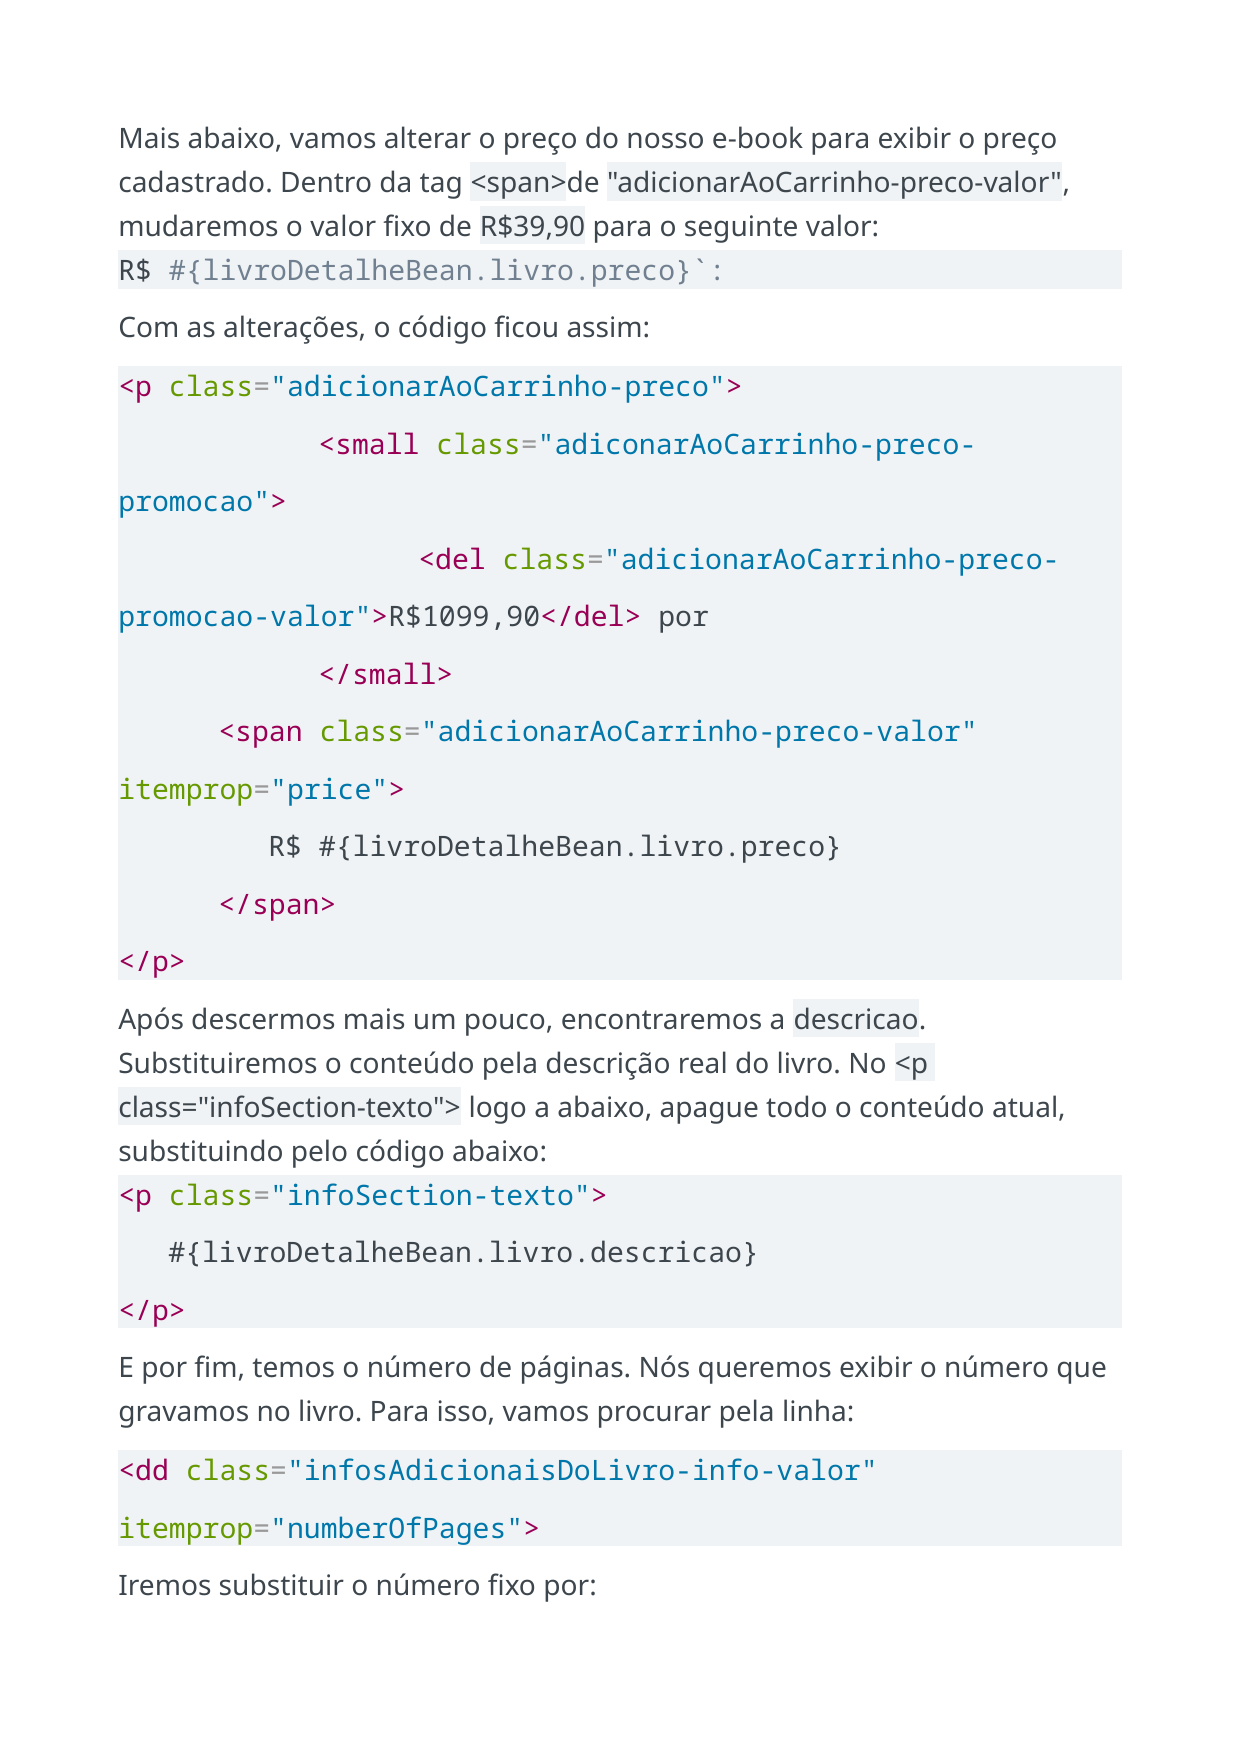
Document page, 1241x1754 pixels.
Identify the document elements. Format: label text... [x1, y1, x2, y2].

text R$ #{livroDetalheBean.livro.preco}`: [118, 250, 1122, 289]
text <p class="adicionarAoCarrinho-preco"> [118, 366, 1122, 405]
text <del class="adicionarAoCarrinho-preco-promocao-valor">R$1099,90</del> por [118, 539, 1122, 635]
text <p class="infoSection-texto"> [118, 1175, 1122, 1213]
text Com as alterações, o código ficou assim: [118, 308, 1122, 346]
text Após descermos mais um pouco, encontraremos a descricao. Substituiremos o conteúdo pela descrição real do livro. No <p class="infoSection-texto"> logo a abaixo, apague todo o conteúdo atual, substituindo pelo código abaixo: [118, 999, 1122, 1169]
text </span> [118, 884, 1122, 922]
text Iremos substituir o número fixo por: [118, 1565, 1122, 1604]
text </small> [118, 654, 1122, 692]
text </p> [118, 1290, 1122, 1328]
text R$ #{livroDetalheBean.livro.preco} [118, 826, 1122, 865]
text #{livroDetalheBean.livro.descricao} [118, 1233, 1122, 1271]
text <small class="adiconarAoCarrinho-preco-promocao"> [118, 424, 1122, 520]
text E por fim, temos o número de páginas. Nós queremos exibir o número que gravamos no livro. Para isso, vamos procurar pela linha: [118, 1348, 1122, 1430]
text <dd class="infosAdicionaisDoLivro-info-valor" itemprop="numberOfPages"> [118, 1450, 1122, 1546]
text <span class="adicionarAoCarrinho-preco-valor" itemprop="price"> [118, 711, 1122, 807]
text Mais abaixo, vamos alterar o preço do nosso e-book para exibir o preço cadastrado. Dentro da tag <span>de "adicionarAoCarrinho-preco-valor", mudaremos o valor fixo de R$39,90 para o seguinte valor: [118, 118, 1122, 244]
text </p> [118, 941, 1122, 980]
